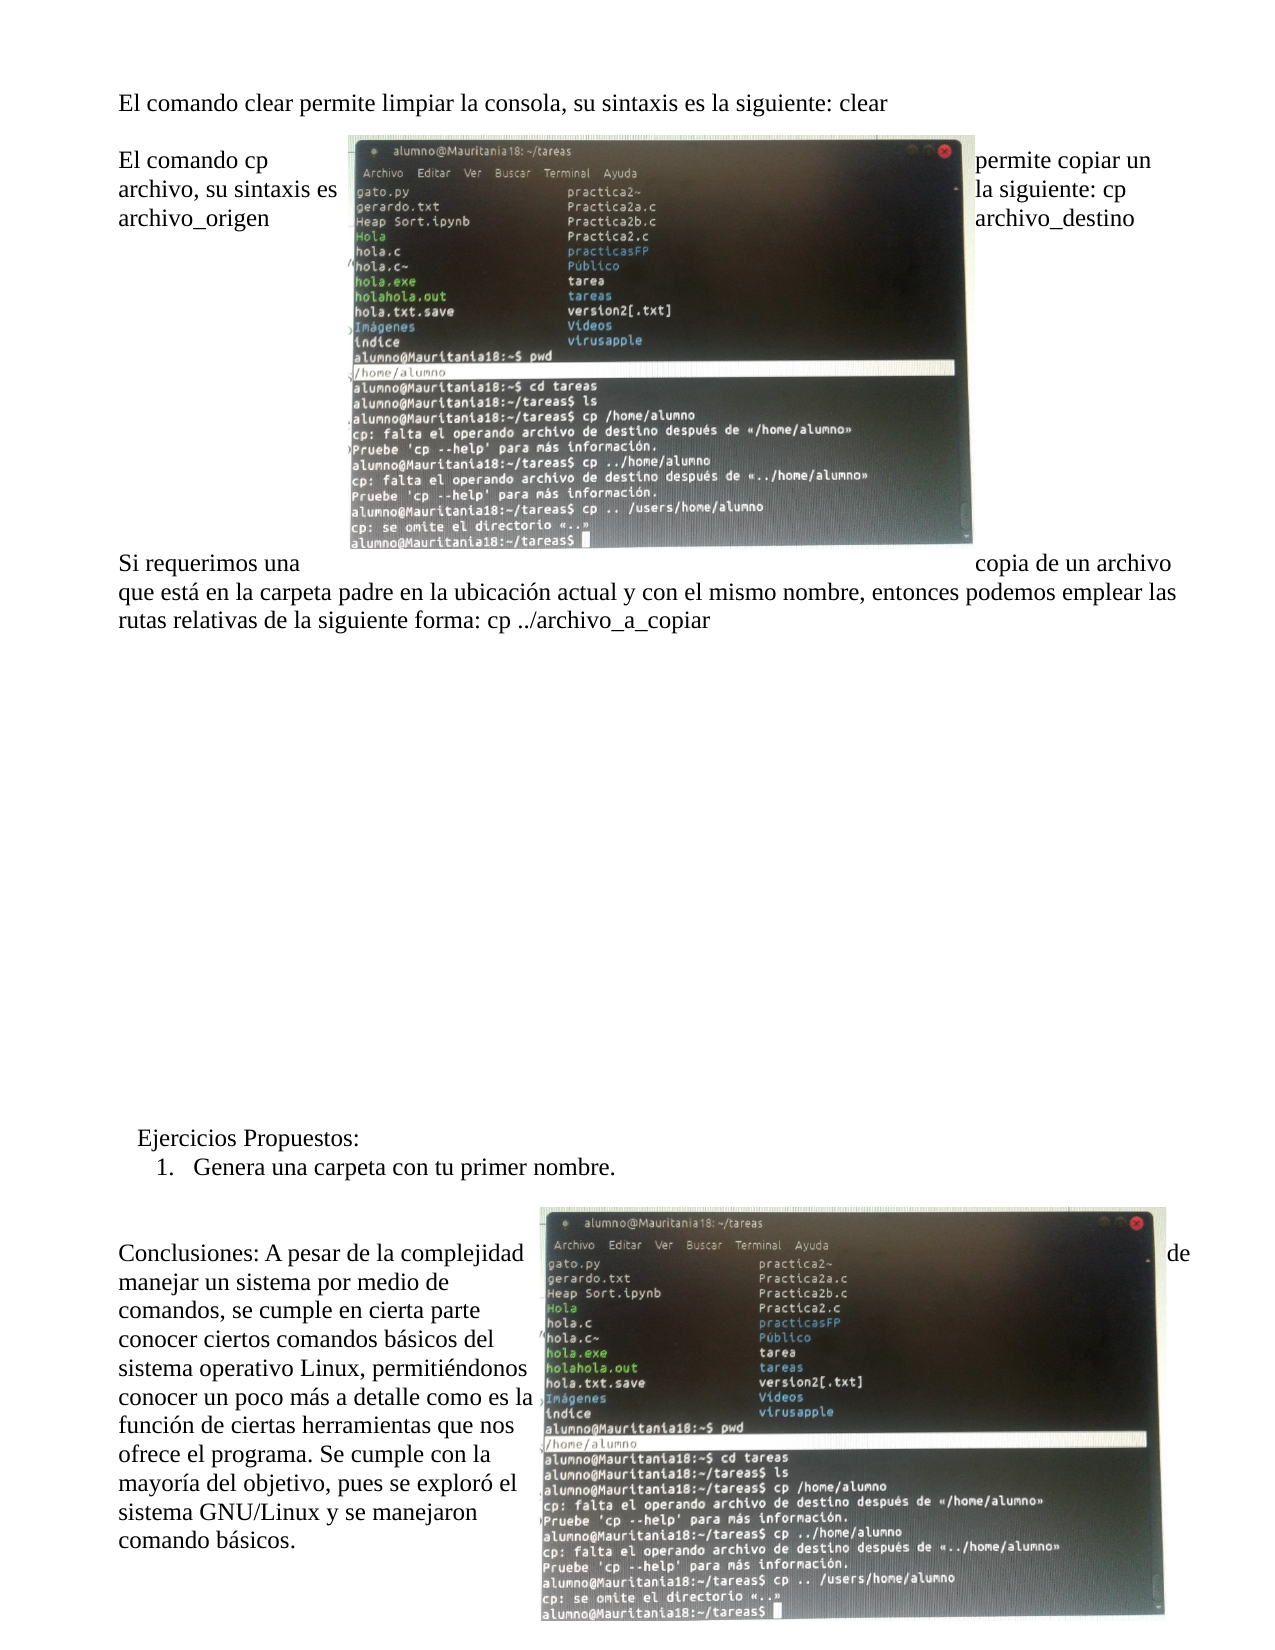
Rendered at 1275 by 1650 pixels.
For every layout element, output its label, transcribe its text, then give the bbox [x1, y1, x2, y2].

list Genera una carpeta con tu primer nombre. [156, 1152, 1205, 1180]
text El comando clear permite limpiar la consola, su sintaxis es la siguiente: clear [118, 88, 1205, 117]
text El comando cp permite copiar un archivo, su sintaxis es la siguiente: cp archivo_origen archivo_destino [975, 145, 1205, 232]
text El comando cp permite copiar un archivo, su sintaxis es la siguiente: cp archivo_origen archivo_destino [118, 145, 347, 232]
text Conclusiones: A pesar de la complejidad de manejar un sistema por medio de comandos, se cumple en cierta parte conocer ciertos comandos básicos del sistema operativo Linux, permitiéndonos conocer un poco más a detalle como es la función de ciertas herramientas que nos ofrece el programa. Se cumple con la mayoría del objetivo, pues se exploró el sistema GNU/Linux y se manejaron comando básicos. [118, 1238, 539, 1554]
text Ejercicios Propuestos: [118, 1123, 1205, 1152]
text Conclusiones: A pesar de la complejidad de manejar un sistema por medio de comandos, se cumple en cierta parte conocer ciertos comandos básicos del sistema operativo Linux, permitiéndonos conocer un poco más a detalle como es la función de ciertas herramientas que nos ofrece el programa. Se cumple con la mayoría del objetivo, pues se exploró el sistema GNU/Linux y se manejaron comando básicos. [1167, 1238, 1205, 1554]
text Si requerimos una copia de un archivo que está en la carpeta padre en la ubicación actual y con el mismo nombre, entonces podemos emplear las rutas relativas de la siguiente forma: cp ../archivo_a_copiar [118, 548, 1205, 634]
